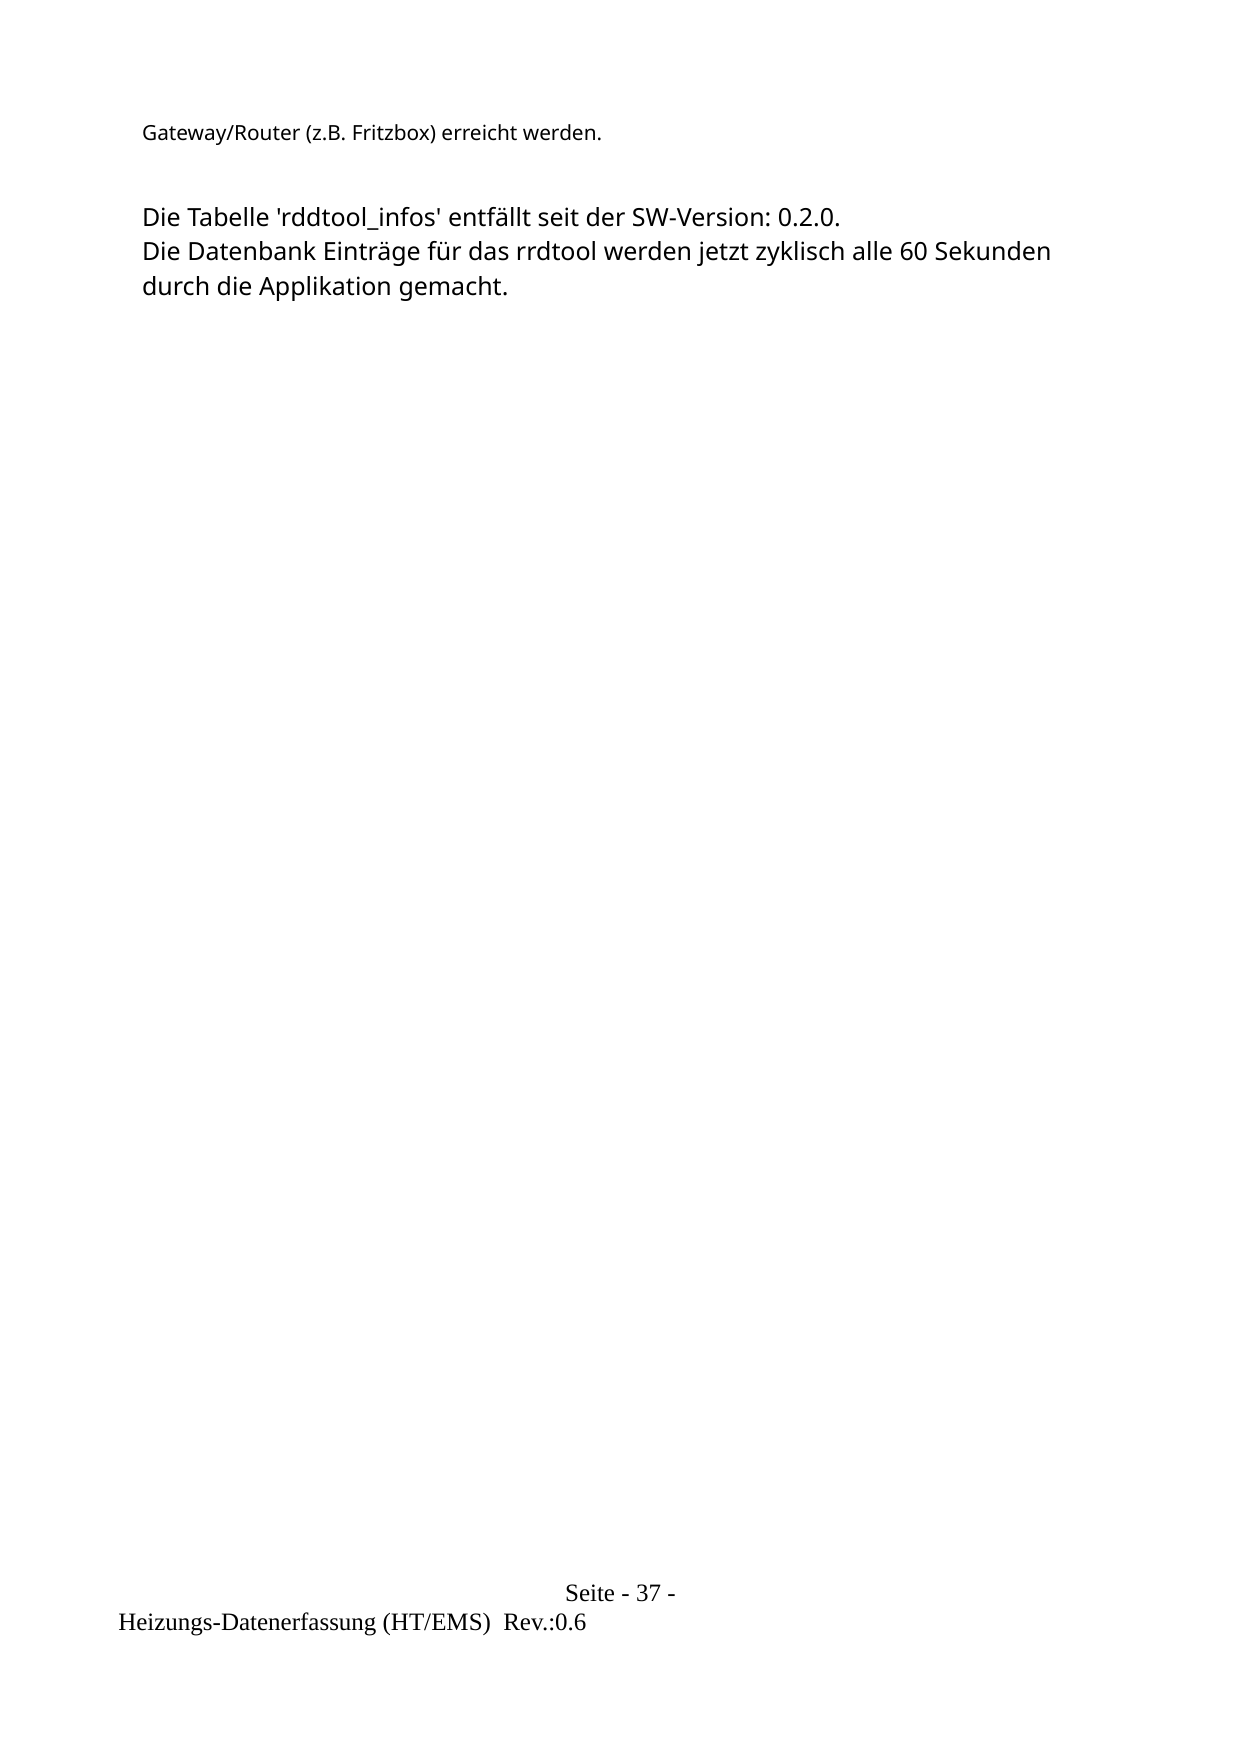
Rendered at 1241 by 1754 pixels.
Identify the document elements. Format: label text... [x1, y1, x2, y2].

text Die Tabelle 'rddtool_infos' entfällt seit der SW-Version: 0.2.0. Die Datenbank Einträge für das rrdtool werden jetzt zyklisch alle 60 Sekunden durch die Applikation gemacht. [142, 200, 1122, 302]
text Gateway/Router (z.B. Fritzbox) erreicht werden. [142, 118, 1122, 147]
